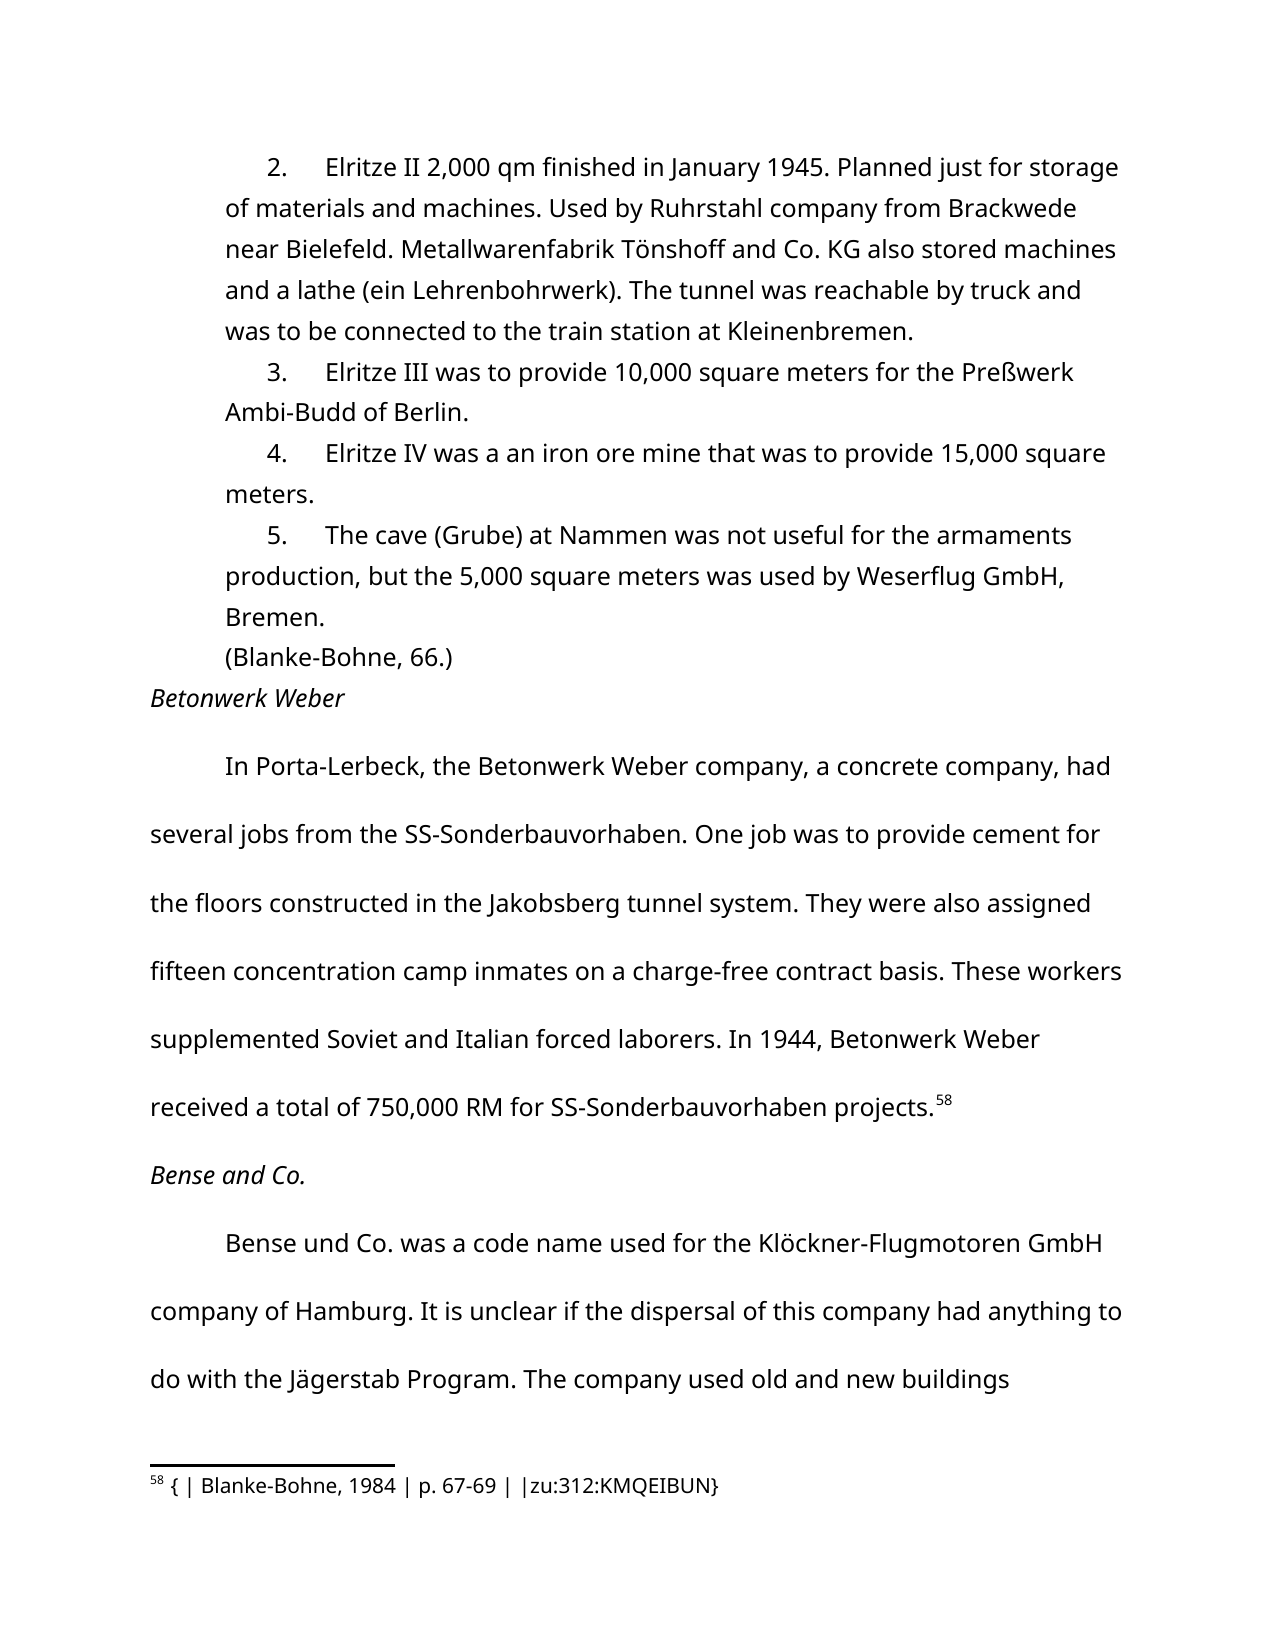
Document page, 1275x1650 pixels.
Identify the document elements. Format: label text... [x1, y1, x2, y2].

text Bense and Co. [150, 1158, 1125, 1192]
text 3. Elritze III was to provide 10,000 square meters for the Preßwerk Ambi-Budd of Berlin. [225, 354, 1125, 429]
text 4. Elritze IV was a an iron ore mine that was to provide 15,000 square meters. [225, 436, 1125, 511]
text { | Blanke-Bohne, 1984 | p. 67-69 | |zu:312:KMQEIBUN} [150, 1472, 1125, 1500]
text Bense und Co. was a code name used for the Klöckner-Flugmotoren GmbH company of Hamburg. It is unclear if the dispersal of this company had anything to do with the Jägerstab Program. The company used old and new buildings [150, 1226, 1125, 1396]
text (Blanke-Bohne, 66.) [225, 640, 1125, 674]
text Betonwerk Weber [150, 681, 1125, 715]
text 5. The cave (Grube) at Nammen was not useful for the armaments production, but the 5,000 square meters was used by Weserflug GmbH, Bremen. [225, 517, 1125, 633]
text In Porta-Lerbeck, the Betonwerk Weber company, a concrete company, had several jobs from the SS-Sonderbauvorhaben. One job was to provide cement for the floors constructed in the Jakobsberg tunnel system. They were also assigned fifteen concentration camp inmates on a charge-free contract basis. These workers supplemented Soviet and Italian forced laborers. In 1944, Betonwerk Weber received a total of 750,000 RM for SS-Sonderbauvorhaben projects. [150, 749, 1125, 1124]
text 2. Elritze II 2,000 qm finished in January 1945. Planned just for storage of materials and machines. Used by Ruhrstahl company from Brackwede near Bielefeld. Metallwarenfabrik Tönshoff and Co. KG also stored machines and a lathe (ein Lehrenbohrwerk). The tunnel was reachable by truck and was to be connected to the train station at Kleinenbremen. [225, 150, 1125, 347]
